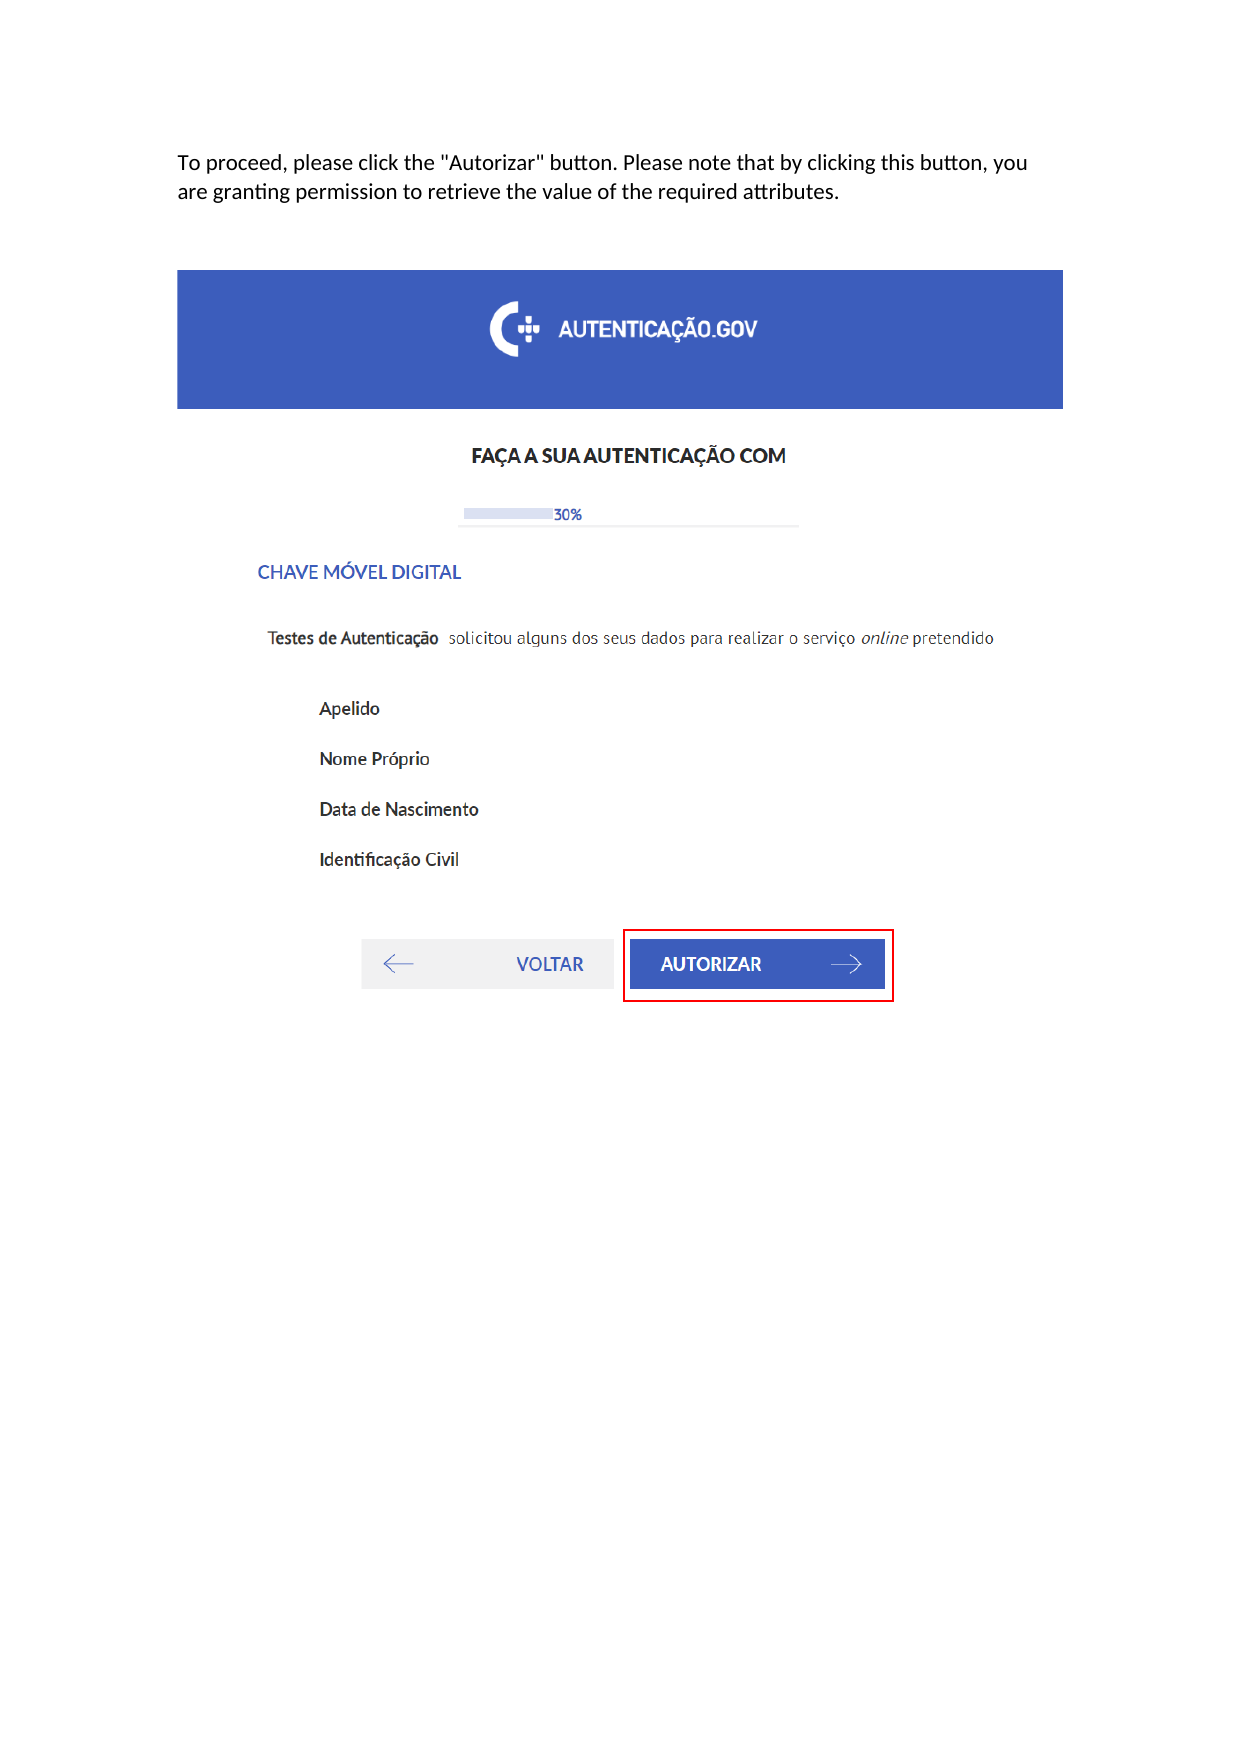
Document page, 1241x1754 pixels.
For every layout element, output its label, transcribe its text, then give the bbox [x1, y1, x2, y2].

picture [625, 931, 892, 1000]
text To proceed, please click the "Autorizar" button. Please note that by clicking this button, you are granting permission to retrieve the value of the required attributes. [177, 148, 1063, 205]
picture [177, 270, 1063, 1001]
